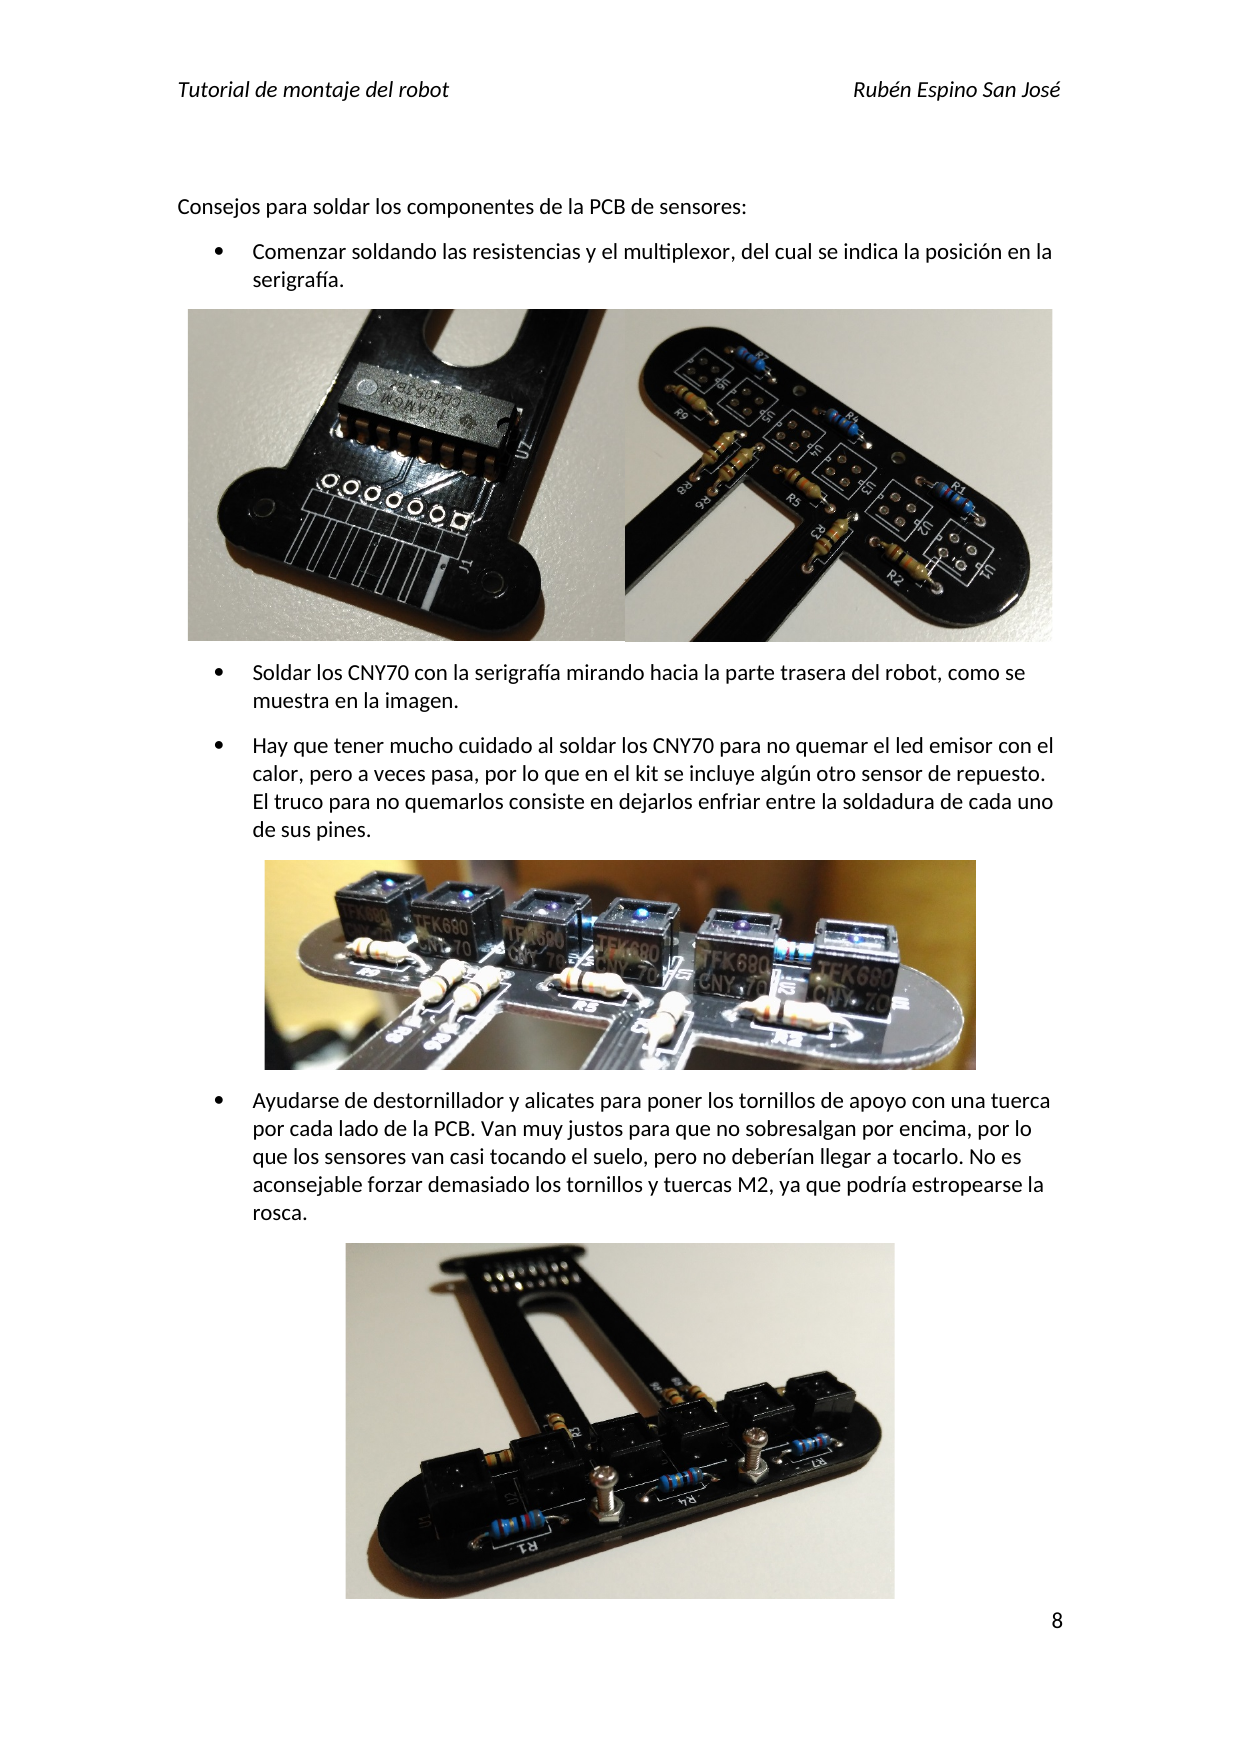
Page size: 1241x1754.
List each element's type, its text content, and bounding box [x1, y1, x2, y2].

list Hay que tener mucho cuidado al soldar los CNY70 para no quemar el led emisor con el calor, pero a veces pasa, por lo que en el kit se incluye algún otro sensor de repuesto. El truco para no quemarlos consiste en dejarlos enfriar entre la soldadura de cada uno de sus pines. [215, 731, 1063, 843]
list Soldar los CNY70 con la serigrafía mirando hacia la parte trasera del robot, como se muestra en la imagen. [215, 658, 1063, 714]
list Ayudarse de destornillador y alicates para poner los tornillos de apoyo con una tuerca por cada lado de la PCB. Van muy justos para que no sobresalgan por encima, por lo que los sensores van casi tocando el suelo, pero no deberían llegar a tocarlo. No es aconsejable forzar demasiado los tornillos y tuercas M2, ya que podría estropearse la rosca. [215, 1086, 1063, 1227]
list Comenzar soldando las resistencias y el multiplexor, del cual se indica la posición en la serigrafía. [215, 237, 1063, 293]
text Consejos para soldar los componentes de la PCB de sensores: [177, 192, 1063, 220]
